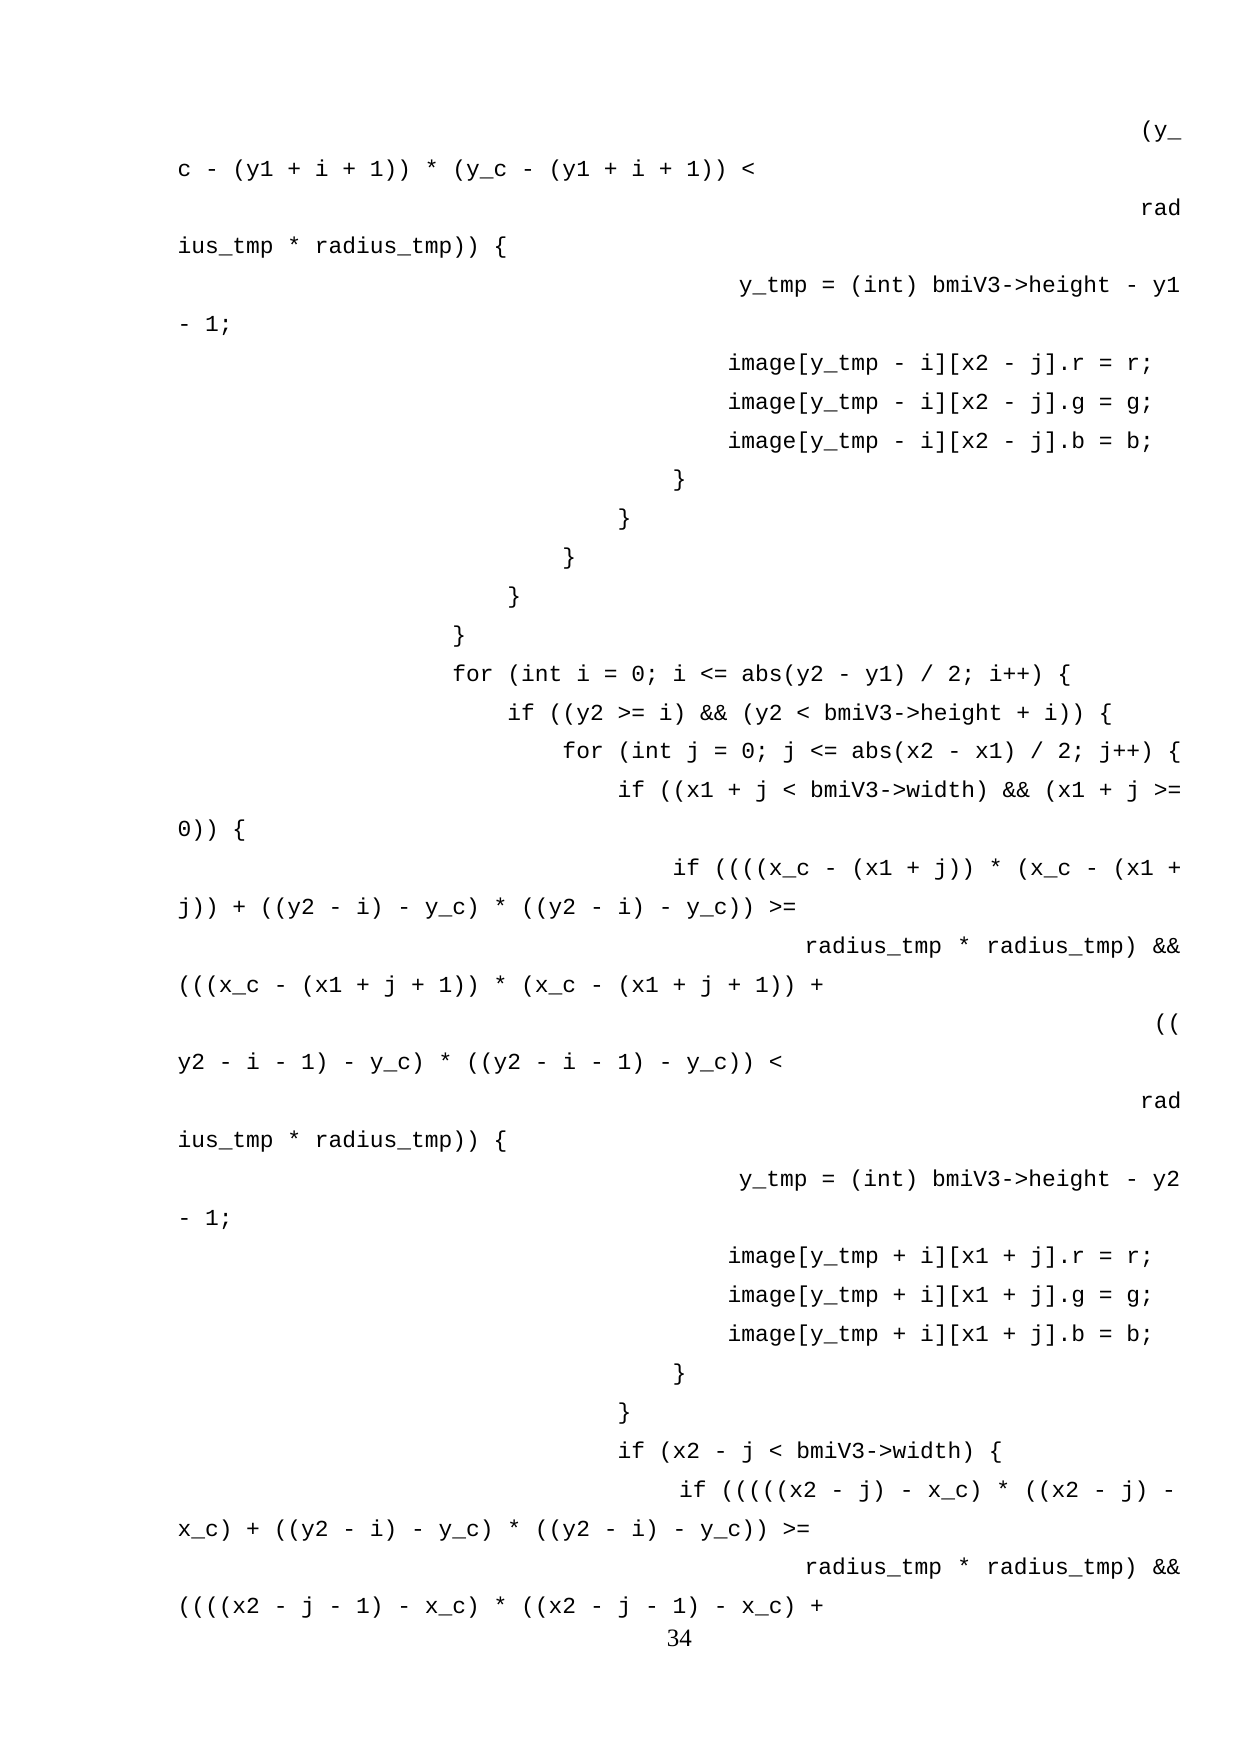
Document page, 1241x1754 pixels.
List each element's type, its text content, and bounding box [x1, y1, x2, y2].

text } [177, 623, 1181, 649]
text } [177, 546, 1181, 571]
text if (((((x2 - j) - x_c) * ((x2 - j) - x_c) + ((y2 - i) - y_c) * ((y2 - i) - y_c)) >= [177, 1478, 1181, 1543]
text if (x2 - j < bmiV3->width) { [177, 1439, 1181, 1465]
text image[y_tmp + i][x1 + j].r = r; [177, 1245, 1181, 1271]
text } [177, 468, 1181, 494]
text for (int j = 0; j <= abs(x2 - x1) / 2; j++) { [177, 740, 1181, 766]
text } [177, 584, 1181, 610]
text if ((((x_c - (x1 + j)) * (x_c - (x1 + j)) + ((y2 - i) - y_c) * ((y2 - i) - y_c)) >= [177, 856, 1181, 921]
text } [177, 1400, 1181, 1426]
text image[y_tmp - i][x2 - j].r = r; [177, 351, 1181, 377]
text image[y_tmp + i][x1 + j].g = g; [177, 1284, 1181, 1310]
text ((y2 - i - 1) - y_c) * ((y2 - i - 1) - y_c)) < [177, 1012, 1181, 1077]
text radius_tmp * radius_tmp)) { [177, 196, 1181, 261]
text radius_tmp * radius_tmp) && ((((x2 - j - 1) - x_c) * ((x2 - j - 1) - x_c) + [177, 1556, 1181, 1621]
text image[y_tmp - i][x2 - j].b = b; [177, 429, 1181, 455]
text y_tmp = (int) bmiV3->height - y1 - 1; [177, 273, 1181, 338]
text image[y_tmp + i][x1 + j].b = b; [177, 1323, 1181, 1348]
text for (int i = 0; i <= abs(y2 - y1) / 2; i++) { [177, 662, 1181, 688]
text } [177, 507, 1181, 533]
text image[y_tmp - i][x2 - j].g = g; [177, 390, 1181, 416]
text radius_tmp * radius_tmp) && (((x_c - (x1 + j + 1)) * (x_c - (x1 + j + 1)) + [177, 934, 1181, 999]
text y_tmp = (int) bmiV3->height - y2 - 1; [177, 1167, 1181, 1232]
text if ((x1 + j < bmiV3->width) && (x1 + j >= 0)) { [177, 779, 1181, 843]
text } [177, 1361, 1181, 1387]
text radius_tmp * radius_tmp)) { [177, 1089, 1181, 1154]
text if ((y2 >= i) && (y2 < bmiV3->height + i)) { [177, 701, 1181, 727]
text (y_c - (y1 + i + 1)) * (y_c - (y1 + i + 1)) < [177, 118, 1181, 183]
